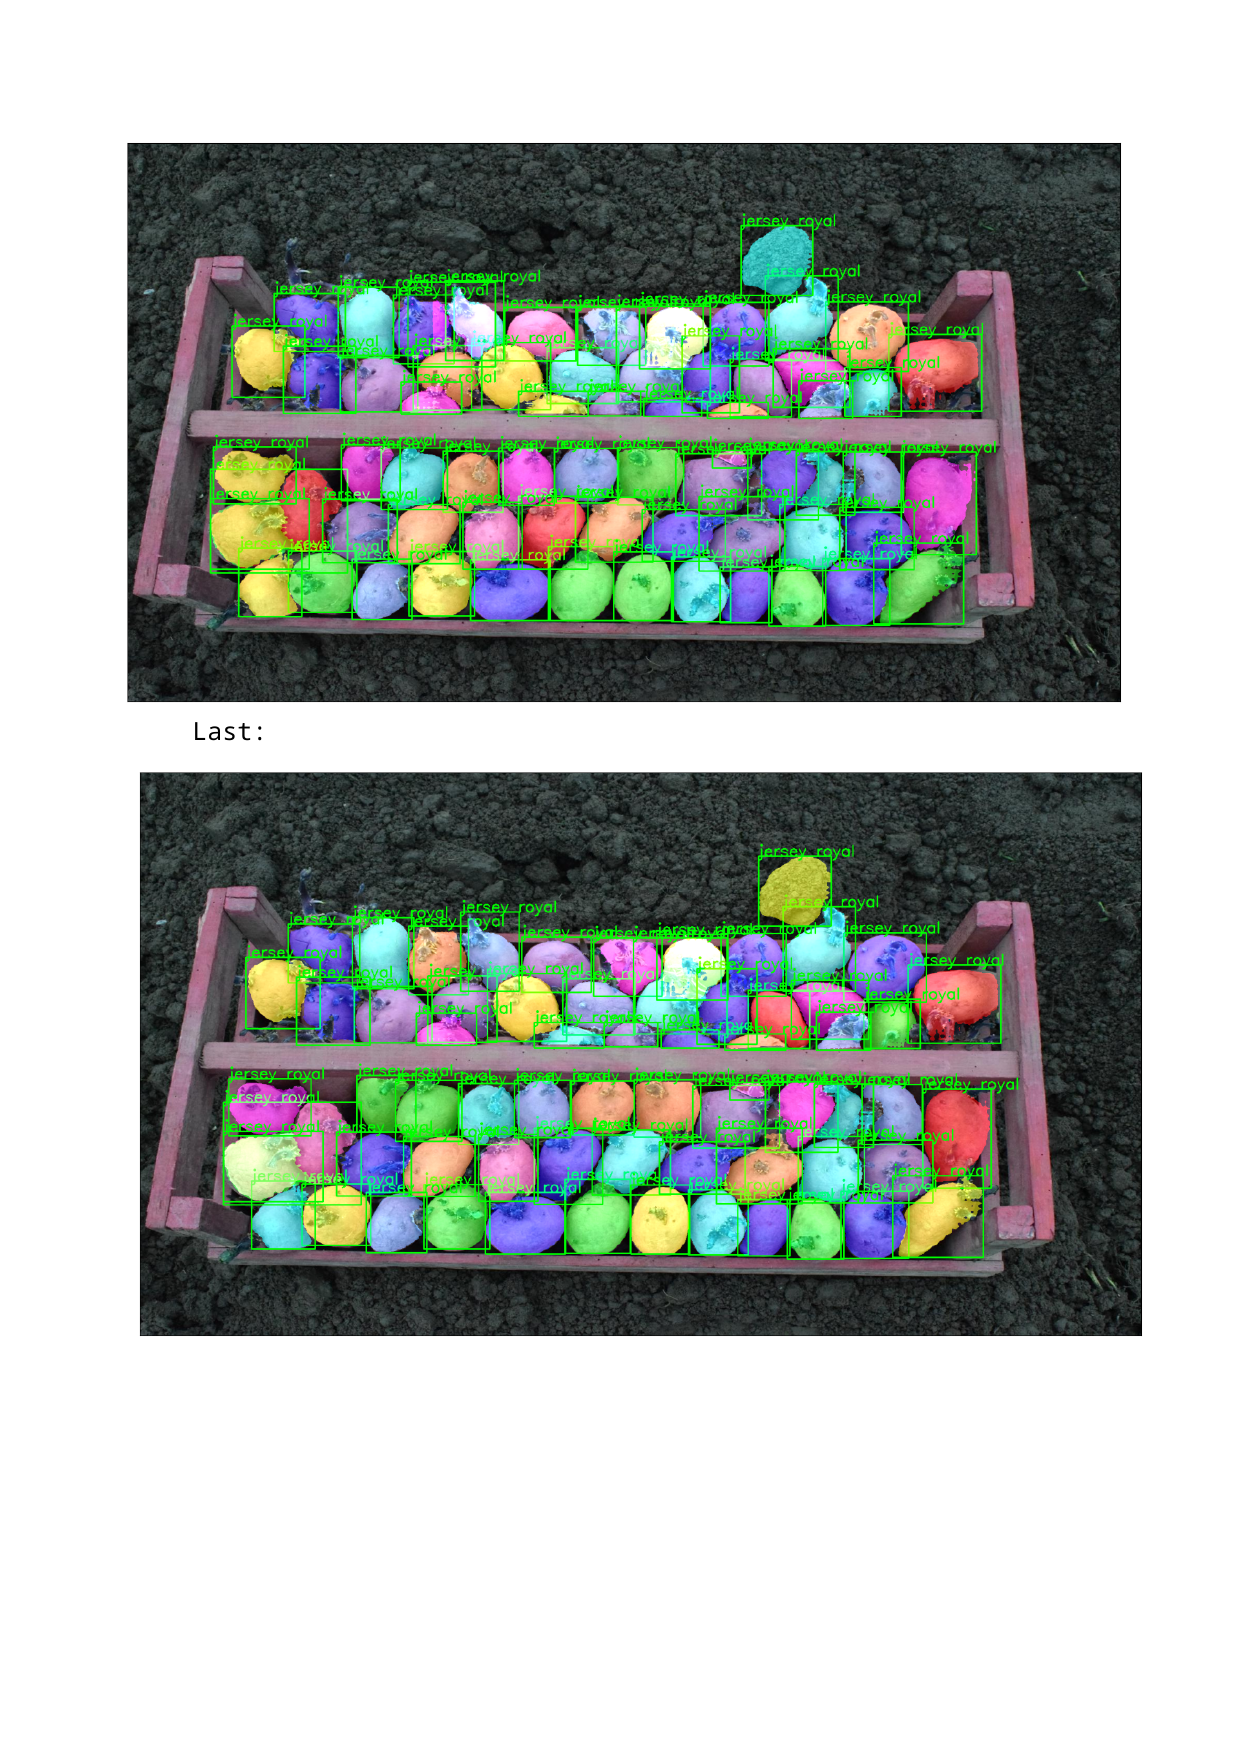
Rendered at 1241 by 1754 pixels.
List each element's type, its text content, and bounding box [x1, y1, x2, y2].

text [118, 118, 1122, 329]
picture [113, 329, 1136, 529]
picture [127, 954, 1150, 1154]
text Last: [118, 529, 1122, 748]
